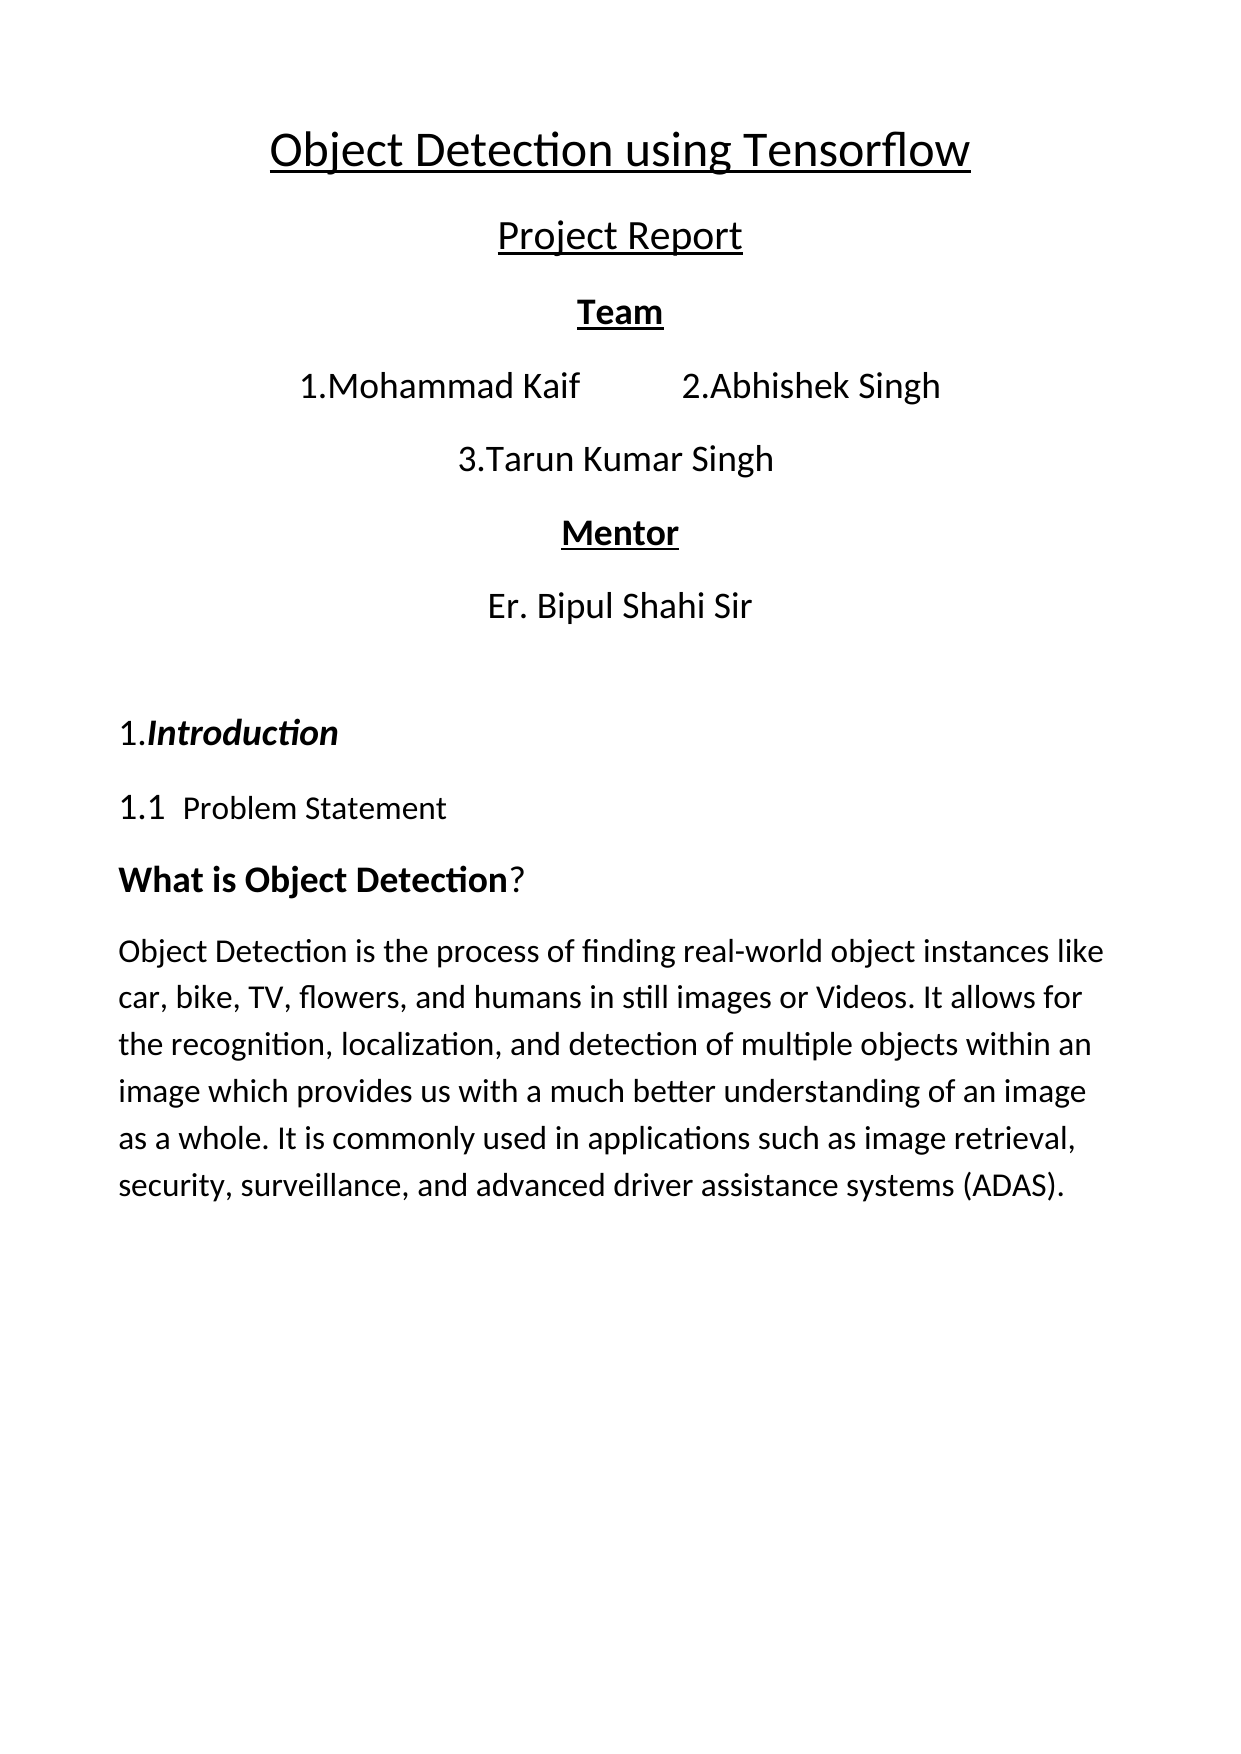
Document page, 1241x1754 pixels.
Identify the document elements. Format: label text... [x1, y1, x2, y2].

text Project Report [118, 209, 1122, 260]
text 3.Tarun Kumar Singh [118, 435, 1122, 481]
text Mentor [118, 509, 1122, 555]
text Object Detection is the process of finding real-world object instances like car, bike, TV, flowers, and humans in still images or Videos. It allows for the recognition, localization, and detection of multiple objects within an image which provides us with a much better understanding of an image as a whole. It is commonly used in applications such as image retrieval, security, surveillance, and advanced driver assistance systems (ADAS). [118, 930, 1122, 1204]
text Er. Bipul Shahi Sir [118, 582, 1122, 628]
text Object Detection using Tensorflow [118, 118, 1122, 179]
text 1.Introduction [118, 709, 1122, 755]
text 1.1 Problem Statement [118, 783, 1122, 828]
text Team [118, 288, 1122, 334]
text 1.Mohammad Kaif 2.Abhishek Singh [118, 362, 1122, 408]
text What is Object Detection? [118, 856, 1122, 902]
